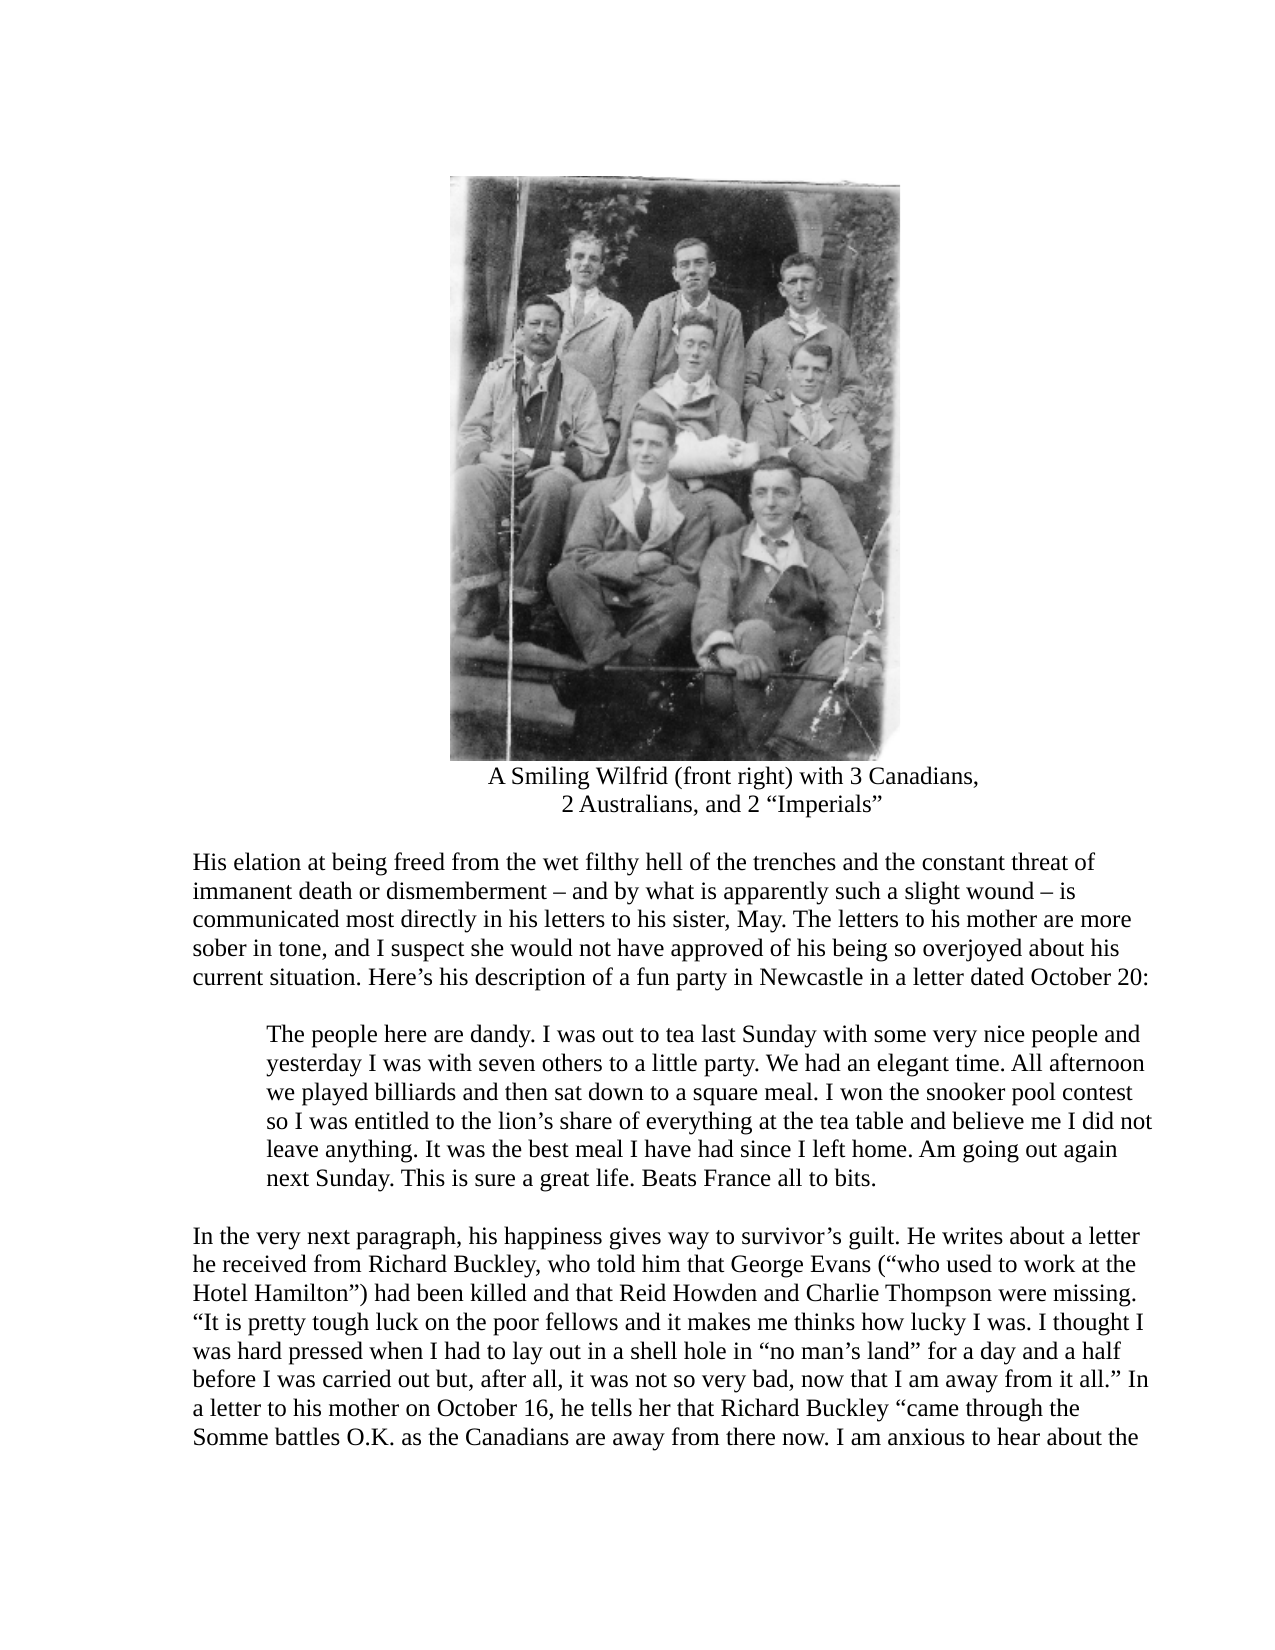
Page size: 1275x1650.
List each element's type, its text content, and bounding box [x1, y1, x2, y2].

text In the very next paragraph, his happiness gives way to survivor’s guilt. He writes about a letter he received from Richard Buckley, who told him that George Evans (“who used to work at the Hotel Hamilton”) had been killed and that Reid Howden and Charlie Thompson were missing. “It is pretty tough luck on the poor fellows and it makes me thinks how lucky I was. I thought I was hard pressed when I had to lay out in a shell hole in “no man’s land” for a day and a half before I was carried out but, after all, it was not so very bad, now that I am away from it all.” In a letter to his mother on October 16, he tells her that Richard Buckley “came through the Somme battles O.K. as the Canadians are away from there now. I am anxious to hear about the [192, 1221, 1158, 1451]
text His elation at being freed from the wet filthy hell of the trenches and the constant threat of immanent death or dismemberment – and by what is apparently such a slight wound – is communicated most directly in his letters to his sister, May. The letters to his mother are more sober in tone, and I suspect she would not have approved of his being so overjoyed about his current situation. Here’s his description of a fun party in Newcastle in a letter dated October 20: [192, 847, 1158, 991]
text The people here are dandy. I was out to tea last Sunday with some very nice people and yesterday I was with seven others to a little party. We had an elegant time. All afternoon we played billiards and then sat down to a square meal. I won the snooker pool contest so I was entitled to the lion’s share of everything at the tea table and believe me I did not leave anything. It was the best meal I have had since I left home. Am going out again next Sunday. This is sure a great life. Beats France all to bits. [266, 1019, 1158, 1192]
text 2 Australians, and 2 “Imperials” [192, 789, 1158, 818]
picture [450, 176, 901, 761]
text A Smiling Wilfrid (front right) with 3 Canadians, [192, 176, 1158, 789]
